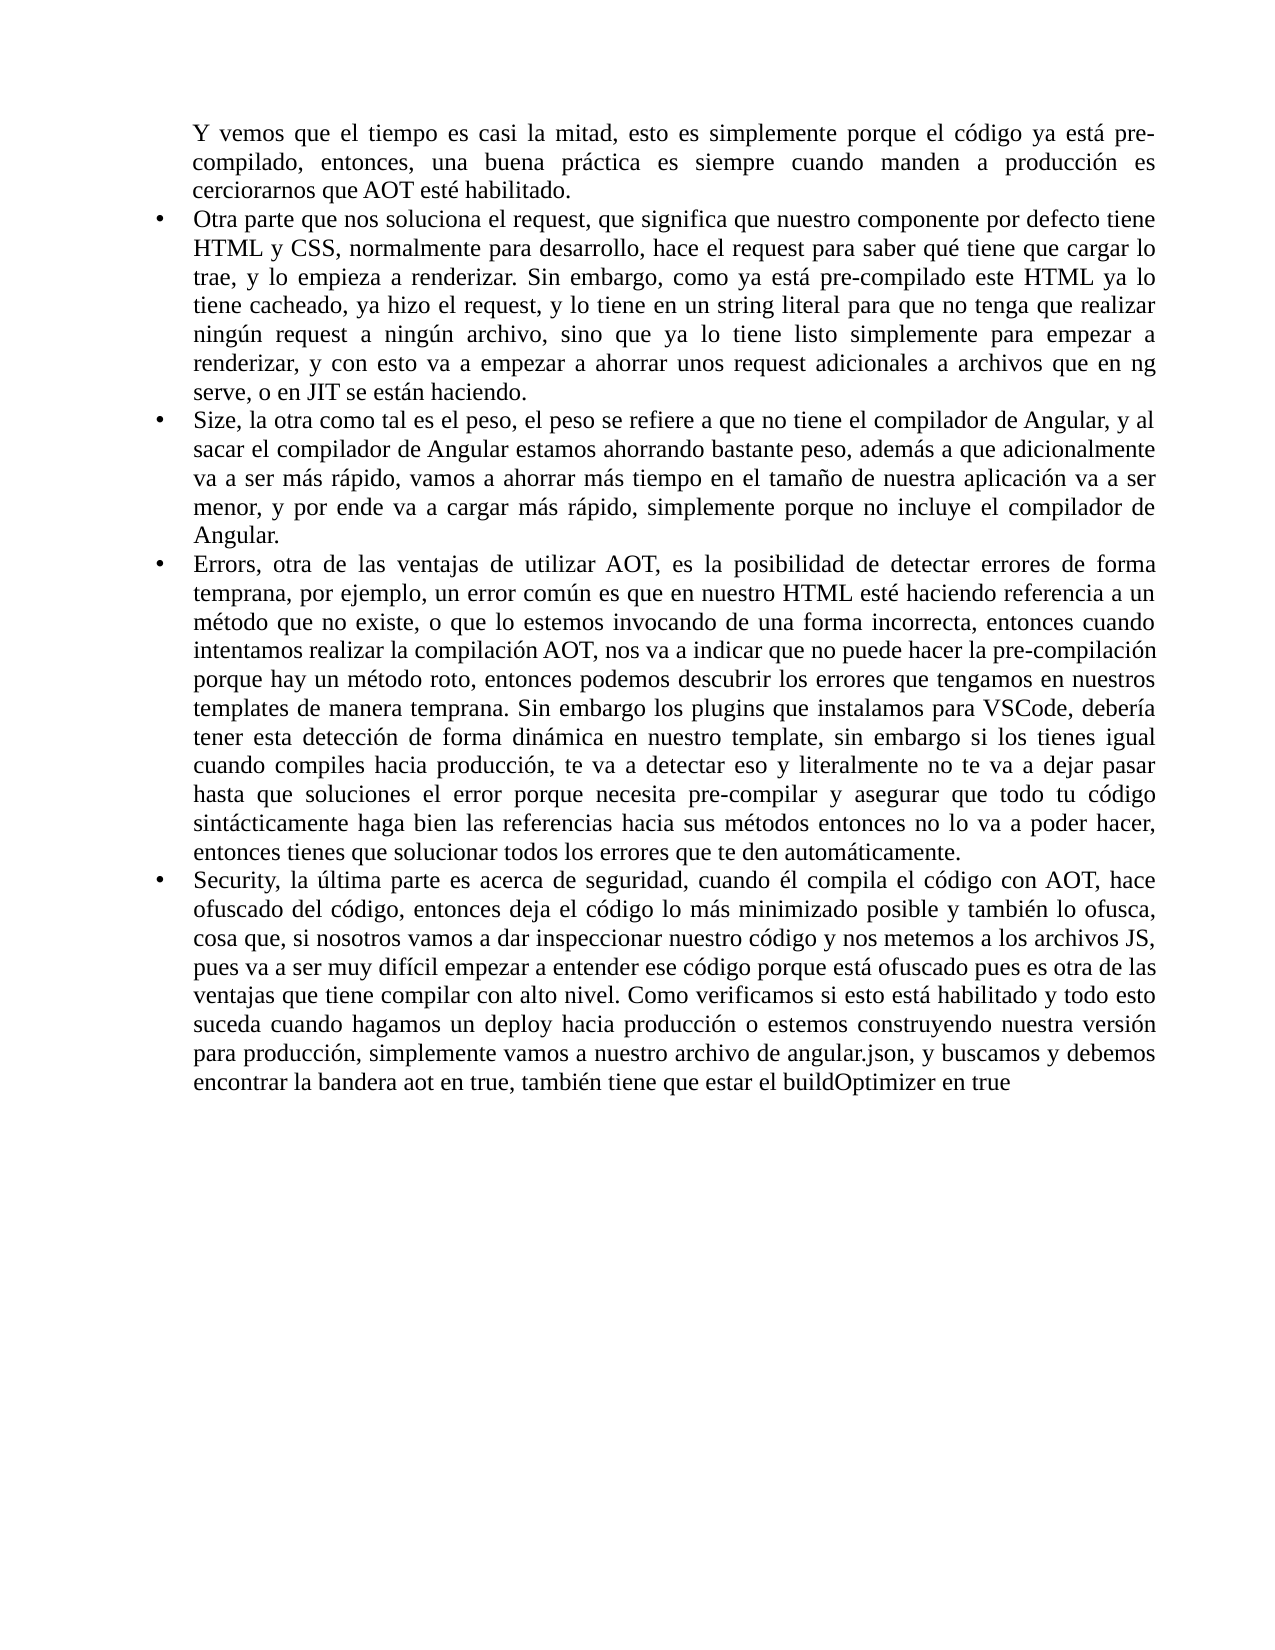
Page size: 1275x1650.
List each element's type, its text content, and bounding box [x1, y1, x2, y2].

list Size, la otra como tal es el peso, el peso se refiere a que no tiene el compilador de Angular, y al sacar el compilador de Angular estamos ahorrando bastante peso, además a que adicionalmente va a ser más rápido, vamos a ahorrar más tiempo en el tamaño de nuestra aplicación va a ser menor, y por ende va a cargar más rápido, simplemente porque no incluye el compilador de Angular. [156, 406, 1157, 549]
text Y vemos que el tiempo es casi la mitad, esto es simplemente porque el código ya está pre-compilado, entonces, una buena práctica es siempre cuando manden a producción es cerciorarnos que AOT esté habilitado. [192, 118, 1157, 204]
list Errors, otra de las ventajas de utilizar AOT, es la posibilidad de detectar errores de forma temprana, por ejemplo, un error común es que en nuestro HTML esté haciendo referencia a un método que no existe, o que lo estemos invocando de una forma incorrecta, entonces cuando intentamos realizar la compilación AOT, nos va a indicar que no puede hacer la pre-compilación porque hay un método roto, entonces podemos descubrir los errores que tengamos en nuestros templates de manera temprana. Sin embargo los plugins que instalamos para VSCode, debería tener esta detección de forma dinámica en nuestro template, sin embargo si los tienes igual cuando compiles hacia producción, te va a detectar eso y literalmente no te va a dejar pasar hasta que soluciones el error porque necesita pre-compilar y asegurar que todo tu código sintácticamente haga bien las referencias hacia sus métodos entonces no lo va a poder hacer, entonces tienes que solucionar todos los errores que te den automáticamente. [156, 549, 1157, 866]
list Otra parte que nos soluciona el request, que significa que nuestro componente por defecto tiene HTML y CSS, normalmente para desarrollo, hace el request para saber qué tiene que cargar lo trae, y lo empieza a renderizar. Sin embargo, como ya está pre-compilado este HTML ya lo tiene cacheado, ya hizo el request, y lo tiene en un string literal para que no tenga que realizar ningún request a ningún archivo, sino que ya lo tiene listo simplemente para empezar a renderizar, y con esto va a empezar a ahorrar unos request adicionales a archivos que en ng serve, o en JIT se están haciendo. [156, 204, 1157, 406]
list Security, la última parte es acerca de seguridad, cuando él compila el código con AOT, hace ofuscado del código, entonces deja el código lo más minimizado posible y también lo ofusca, cosa que, si nosotros vamos a dar inspeccionar nuestro código y nos metemos a los archivos JS, pues va a ser muy difícil empezar a entender ese código porque está ofuscado pues es otra de las ventajas que tiene compilar con alto nivel. Como verificamos si esto está habilitado y todo esto suceda cuando hagamos un deploy hacia producción o estemos construyendo nuestra versión para producción, simplemente vamos a nuestro archivo de angular.json, y buscamos y debemos encontrar la bandera aot en true, también tiene que estar el buildOptimizer en true [156, 866, 1157, 1096]
